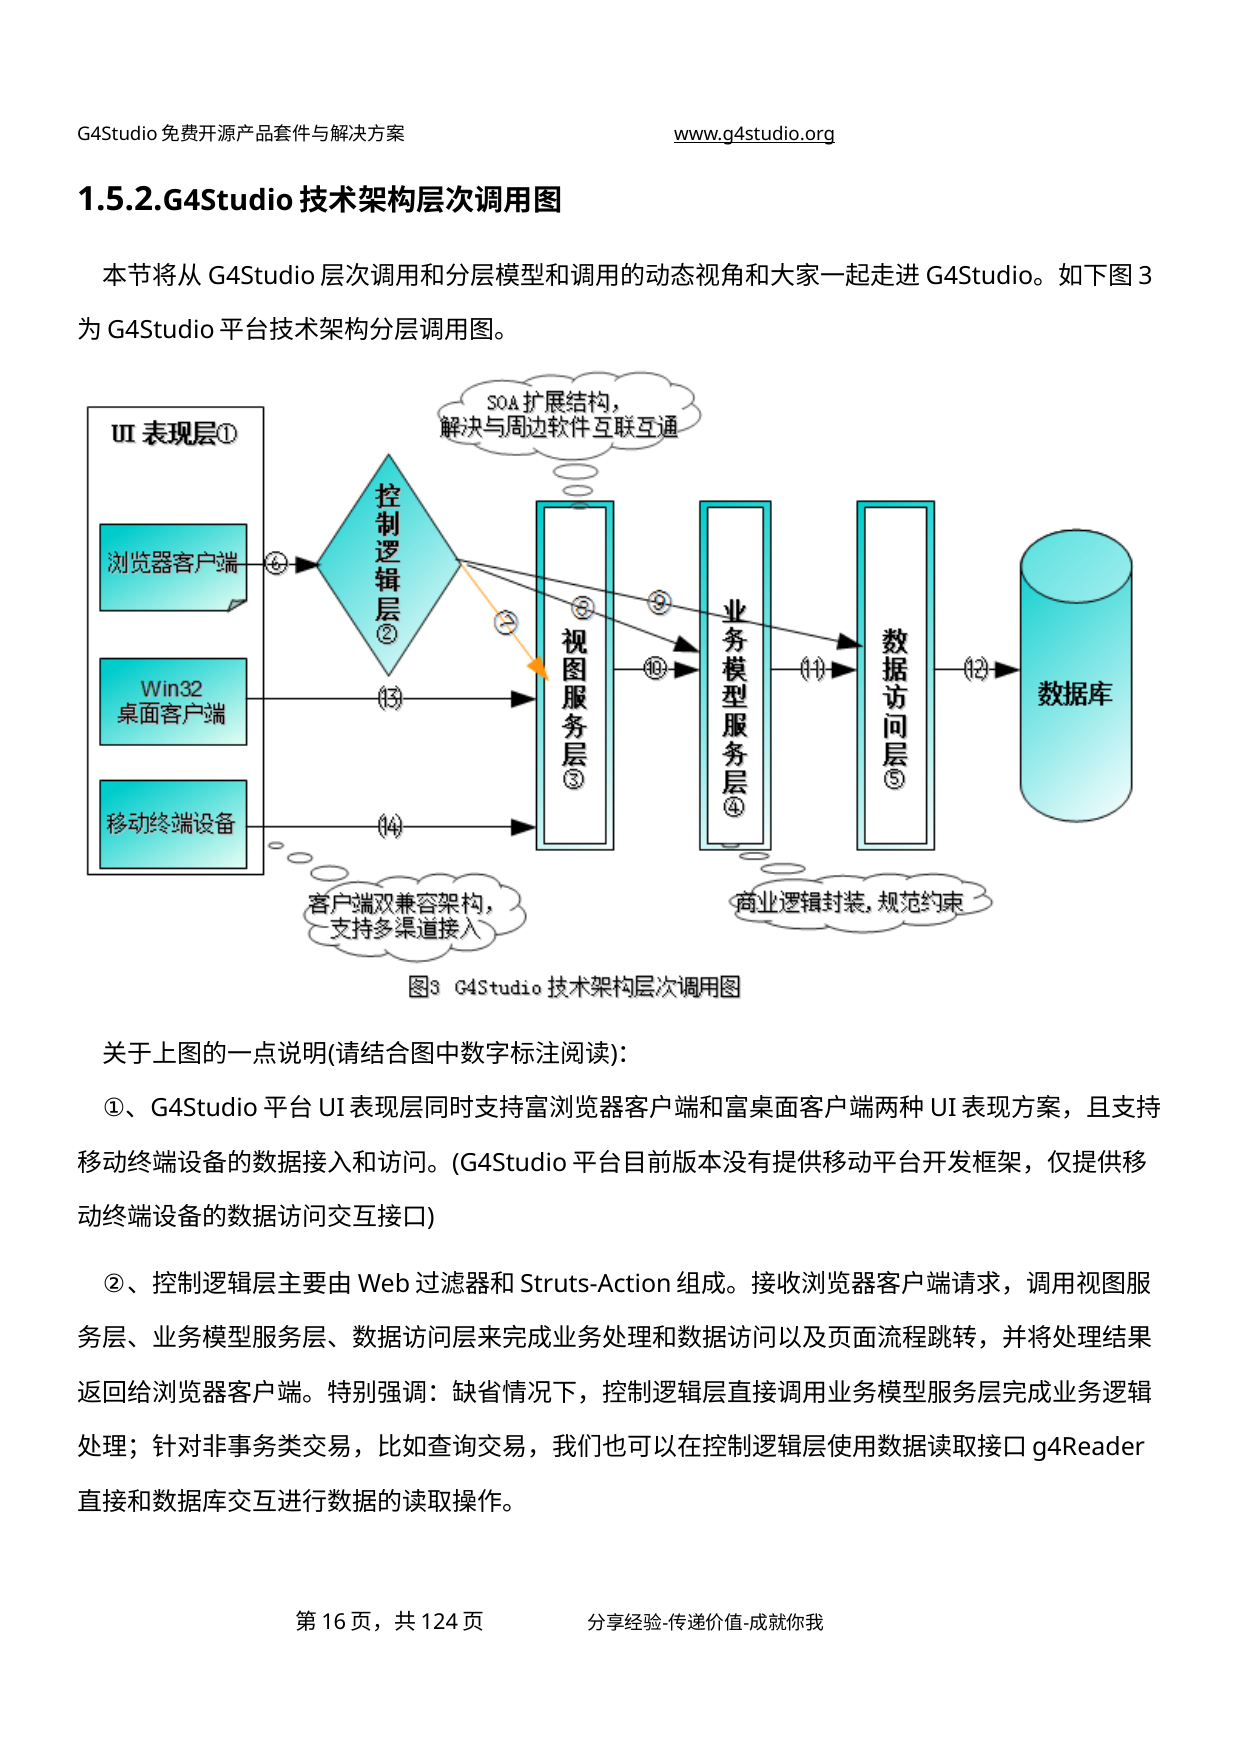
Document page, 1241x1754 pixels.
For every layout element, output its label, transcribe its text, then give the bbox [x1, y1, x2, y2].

text 本节将从G4Studio层次调用和分层模型和调用的动态视角和大家一起走进G4Studio。如下图3为G4Studio平台技术架构分层调用图。 [77, 255, 1163, 346]
picture [78, 368, 1142, 1016]
text 关于上图的一点说明(请结合图中数字标注阅读)： ①、G4Studio平台UI表现层同时支持富浏览器客户端和富桌面客户端两种UI表现方案，且支持移动终端设备的数据接入和访问。(G4Studio平台目前版本没有提供移动平台开发框架，仅提供移动终端设备的数据访问交互接口) [77, 377, 1163, 1233]
subtitle 1.5.2.G4Studio技术架构层次调用图 [77, 175, 1163, 220]
text ②、控制逻辑层主要由Web过滤器和Struts-Action组成。接收浏览器客户端请求，调用视图服务层、业务模型服务层、数据访问层来完成业务处理和数据访问以及页面流程跳转，并将处理结果返回给浏览器客户端。特别强调：缺省情况下，控制逻辑层直接调用业务模型服务层完成业务逻辑处理；针对非事务类交易，比如查询交易，我们也可以在控制逻辑层使用数据读取接口g4Reader直接和数据库交互进行数据的读取操作。 [77, 1263, 1163, 1517]
